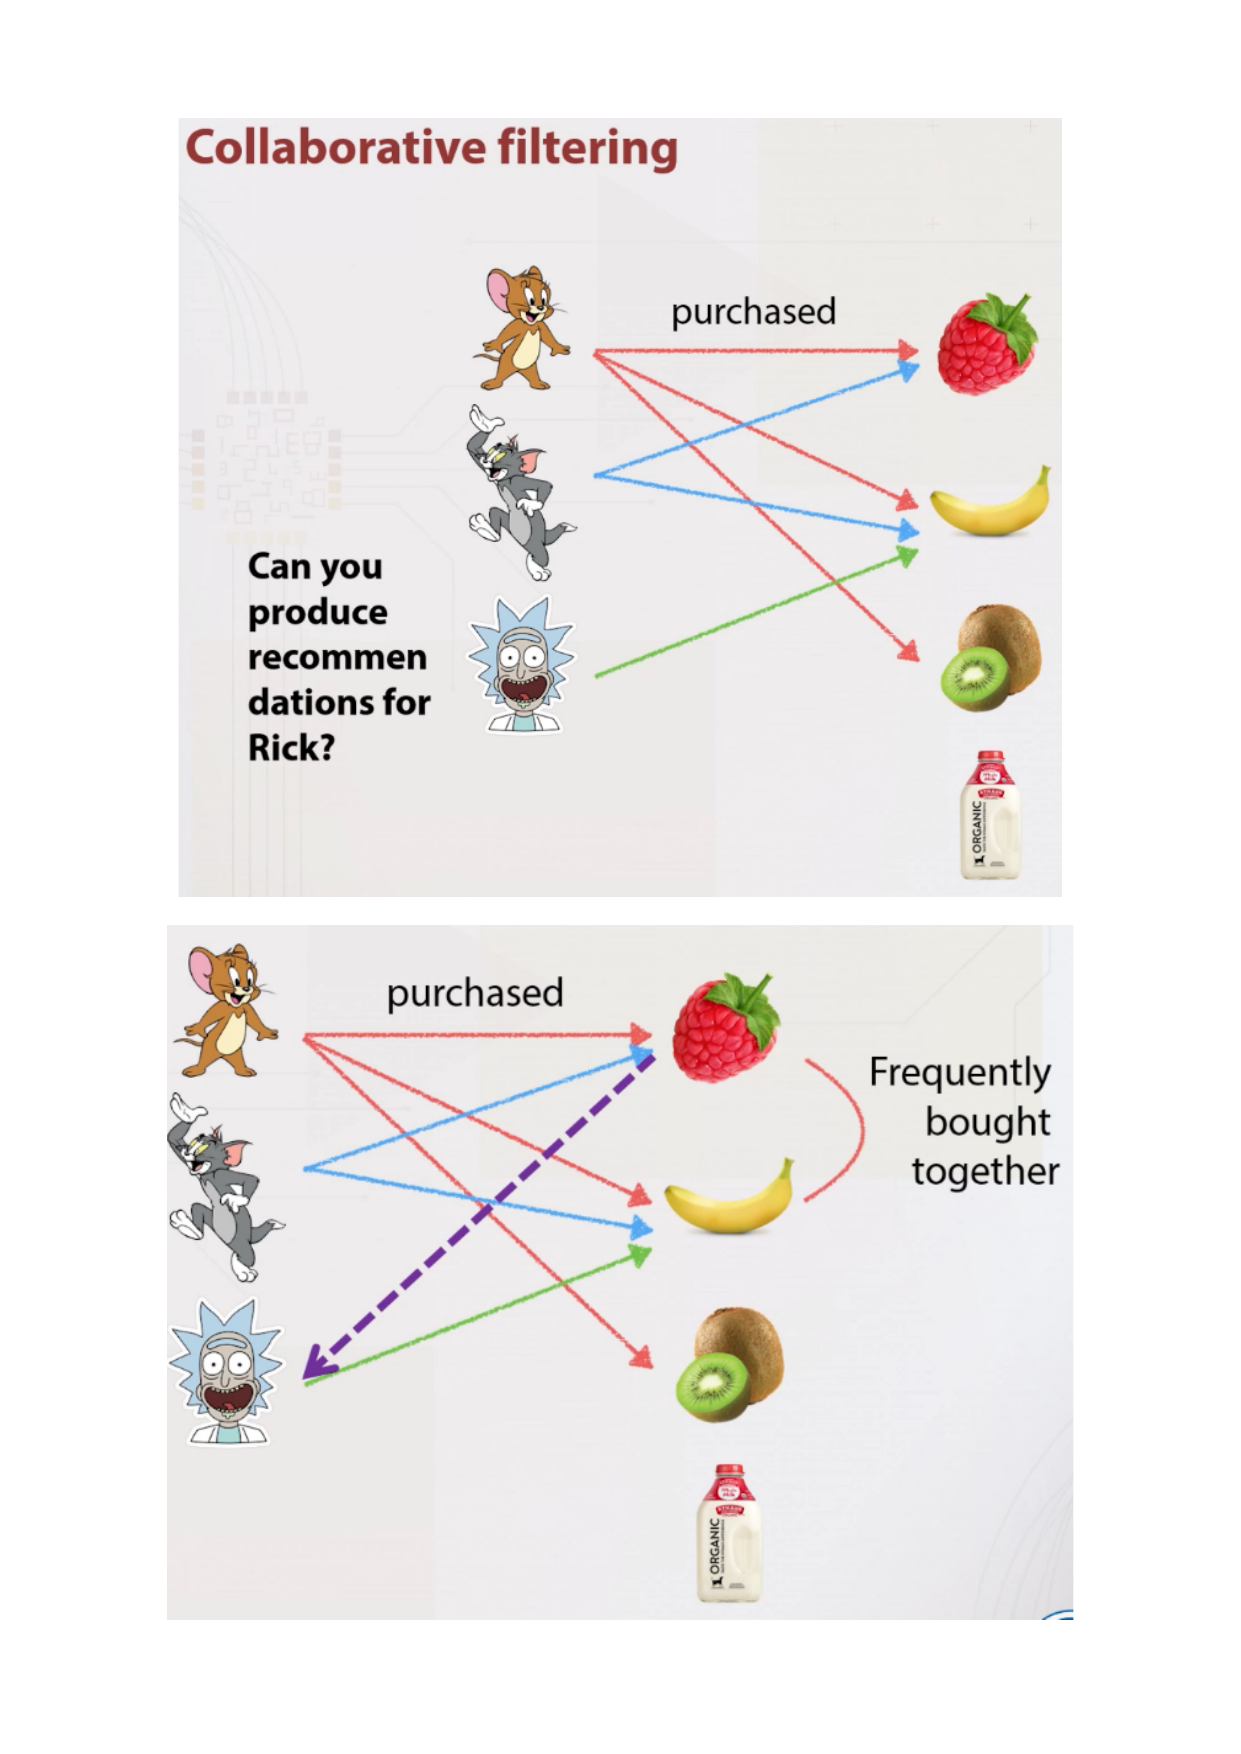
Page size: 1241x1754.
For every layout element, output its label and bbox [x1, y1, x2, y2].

picture [167, 925, 1074, 1620]
picture [178, 118, 1062, 897]
